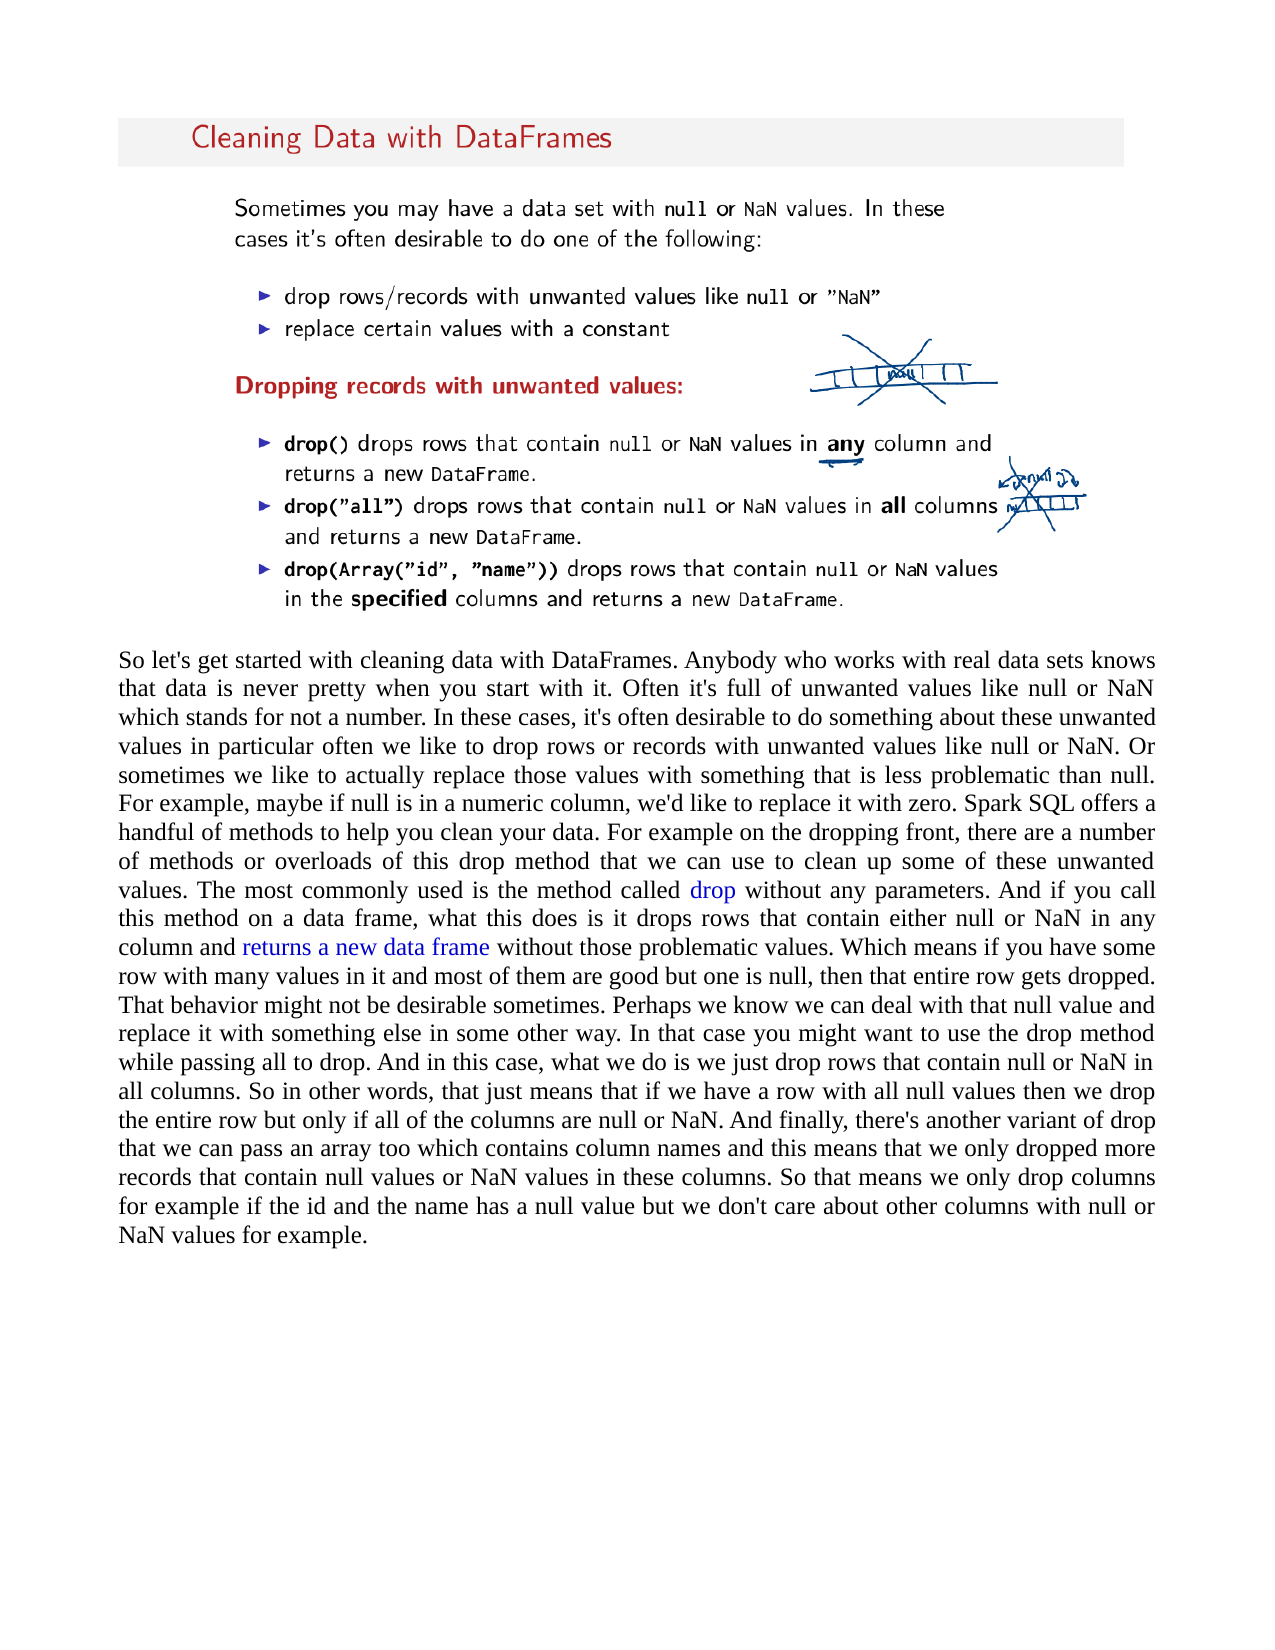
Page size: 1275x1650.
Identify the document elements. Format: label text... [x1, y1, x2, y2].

picture [118, 118, 1157, 616]
text So let's get started with cleaning data with DataFrames. Anybody who works with real data sets knows that data is never pretty when you start with it. Often it's full of unwanted values like null or NaN which stands for not a number. In these cases, it's often desirable to do something about these unwanted values in particular often we like to drop rows or records with unwanted values like null or NaN. Or sometimes we like to actually replace those values with something that is less problematic than null. For example, maybe if null is in a numeric column, we'd like to replace it with zero. Spark SQL offers a handful of methods to help you clean your data. For example on the dropping front, there are a number of methods or overloads of this drop method that we can use to clean up some of these unwanted values. The most commonly used is the method called drop without any parameters. And if you call this method on a data frame, what this does is it drops rows that contain either null or NaN in any column and returns a new data frame without those problematic values. Which means if you have some row with many values in it and most of them are good but one is null, then that entire row gets dropped. That behavior might not be desirable sometimes. Perhaps we know we can deal with that null value and replace it with something else in some other way. In that case you might want to use the drop method while passing all to drop. And in this case, what we do is we just drop rows that contain null or NaN in all columns. So in other words, that just means that if we have a row with all null values then we drop the entire row but only if all of the columns are null or NaN. And finally, there's another variant of drop that we can pass an array too which contains column names and this means that we only dropped more records that contain null values or NaN values in these columns. So that means we only drop columns for example if the id and the name has a null value but we don't care about other columns with null or NaN values for example. [118, 645, 1157, 1248]
